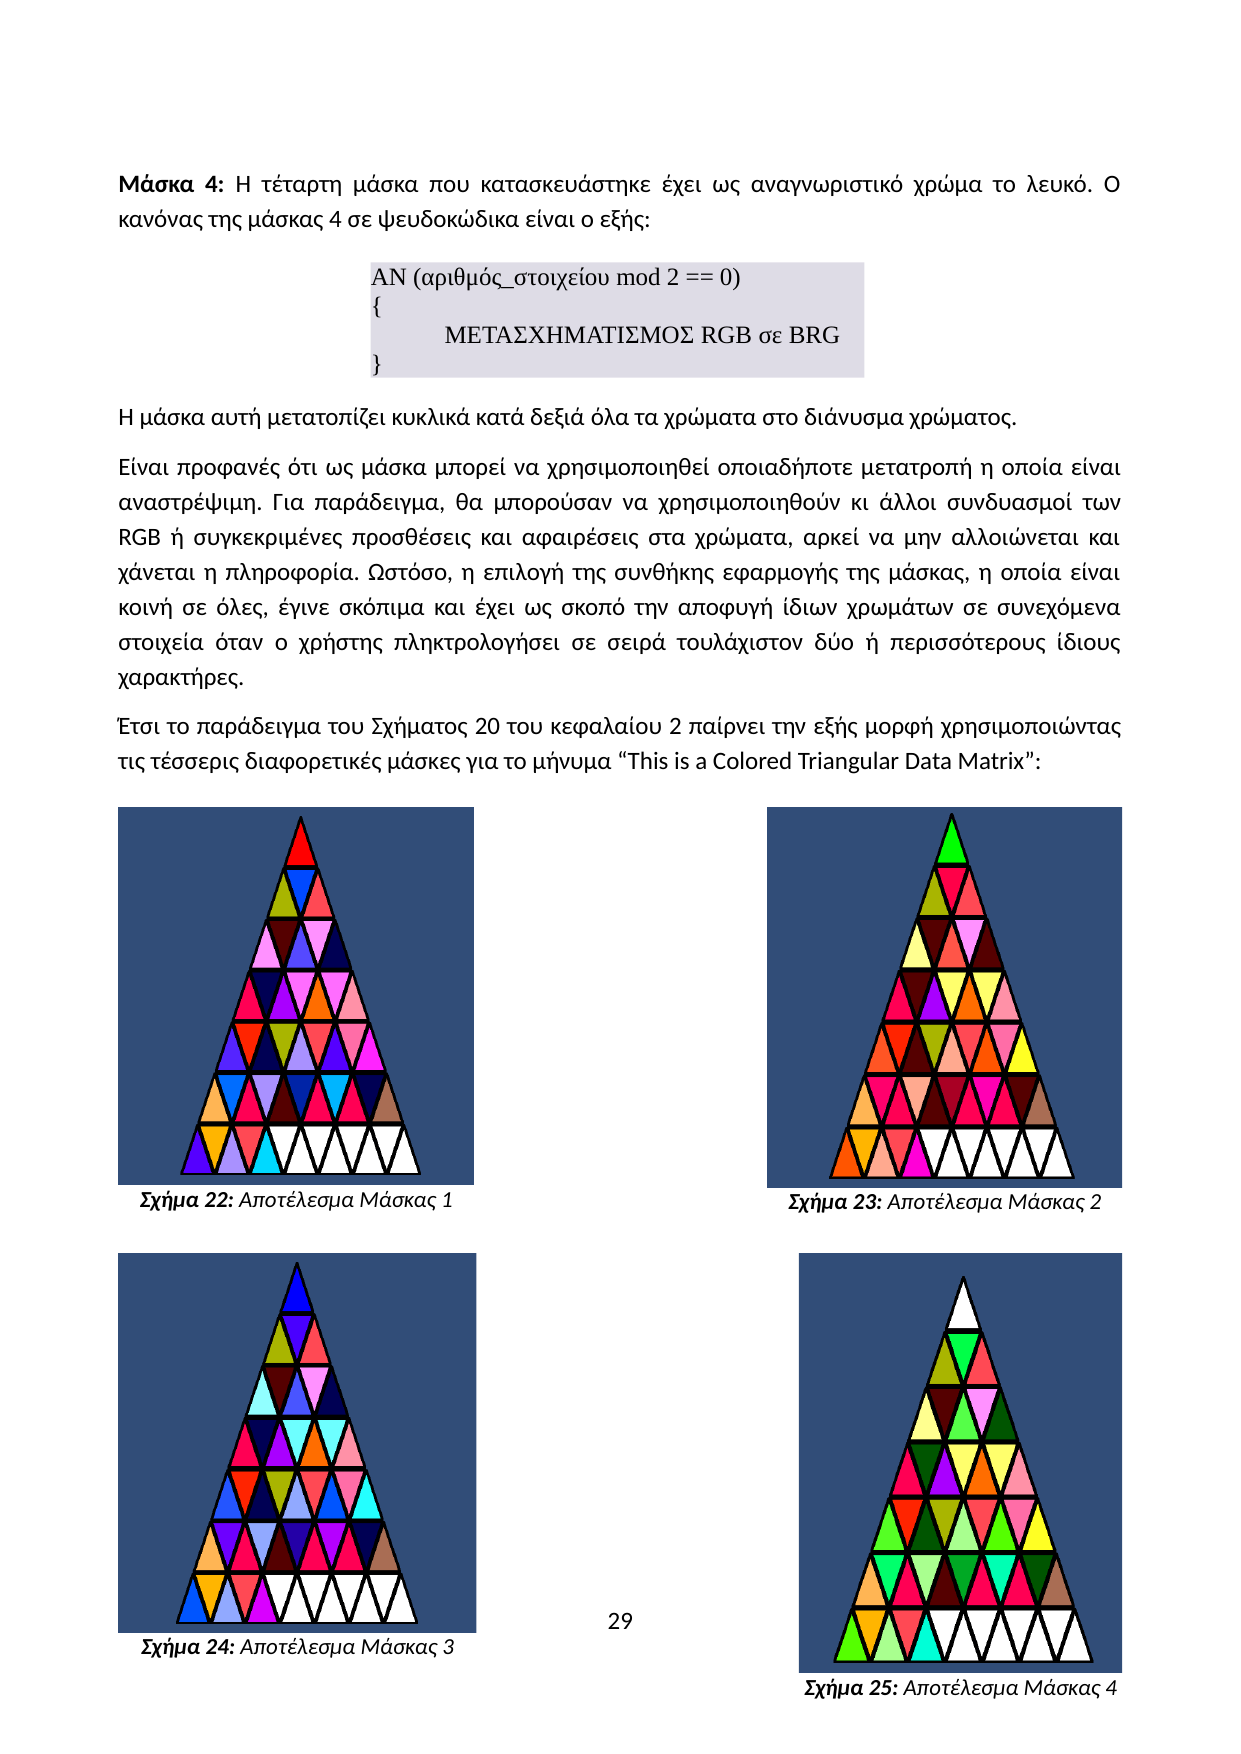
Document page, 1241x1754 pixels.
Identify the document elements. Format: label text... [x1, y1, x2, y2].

text Μάσκα 4: Η τέταρτη μάσκα που κατασκευάστηκε έχει ως αναγνωριστικό χρώμα το λευκό. Ο κανόνας της μάσκας 4 σε ψευδοκώδικα είναι ο εξής: [118, 168, 1122, 233]
text Σχήμα 23: Αποτέλεσμα Μάσκας 2 [767, 1188, 1122, 1215]
text Σχήμα 22: Αποτέλεσμα Μάσκας 1 [118, 1185, 474, 1213]
picture [798, 1253, 1123, 1673]
picture [767, 807, 1123, 1188]
picture [118, 807, 474, 1185]
text Σχήμα 25: Αποτέλεσμα Μάσκας 4 [799, 1673, 1122, 1701]
text Είναι προφανές ότι ως μάσκα μπορεί να χρησιμοποιηθεί οποιαδήποτε μετατροπή η οποία είναι αναστρέψιμη. Για παράδειγμα, θα μπορούσαν να χρησιμοποιηθούν κι άλλοι συνδυασμοί των RGB ή συγκεκριμένες προσθέσεις και αφαιρέσεις στα χρώματα, αρκεί να μην αλλοιώνεται και χάνεται η πληροφορία. Ωστόσο, η επιλογή της συνθήκης εφαρμογής της μάσκας, η οποία είναι κοινή σε όλες, έγινε σκόπιμα και έχει ως σκοπό την αποφυγή ίδιων χρωμάτων σε συνεχόμενα στοιχεία όταν ο χρήστης πληκτρολογήσει σε σειρά τουλάχιστον δύο ή περισσότερους ίδιους χαρακτήρες. [118, 451, 1122, 691]
picture [118, 1253, 477, 1633]
text Έτσι το παράδειγμα του Σχήματος 20 του κεφαλαίου 2 παίρνει την εξής μορφή χρησιμοποιώντας τις τέσσερις διαφορετικές μάσκες για το μήνυμα “This is a Colored Triangular Data Matrix”: [118, 710, 1122, 776]
text Η μάσκα αυτή μετατοπίζει κυκλικά κατά δεξιά όλα τα χρώματα στο διάνυσμα χρώματος. [118, 401, 1122, 432]
text Σχήμα 24: Αποτέλεσμα Μάσκας 3 [118, 1633, 476, 1660]
